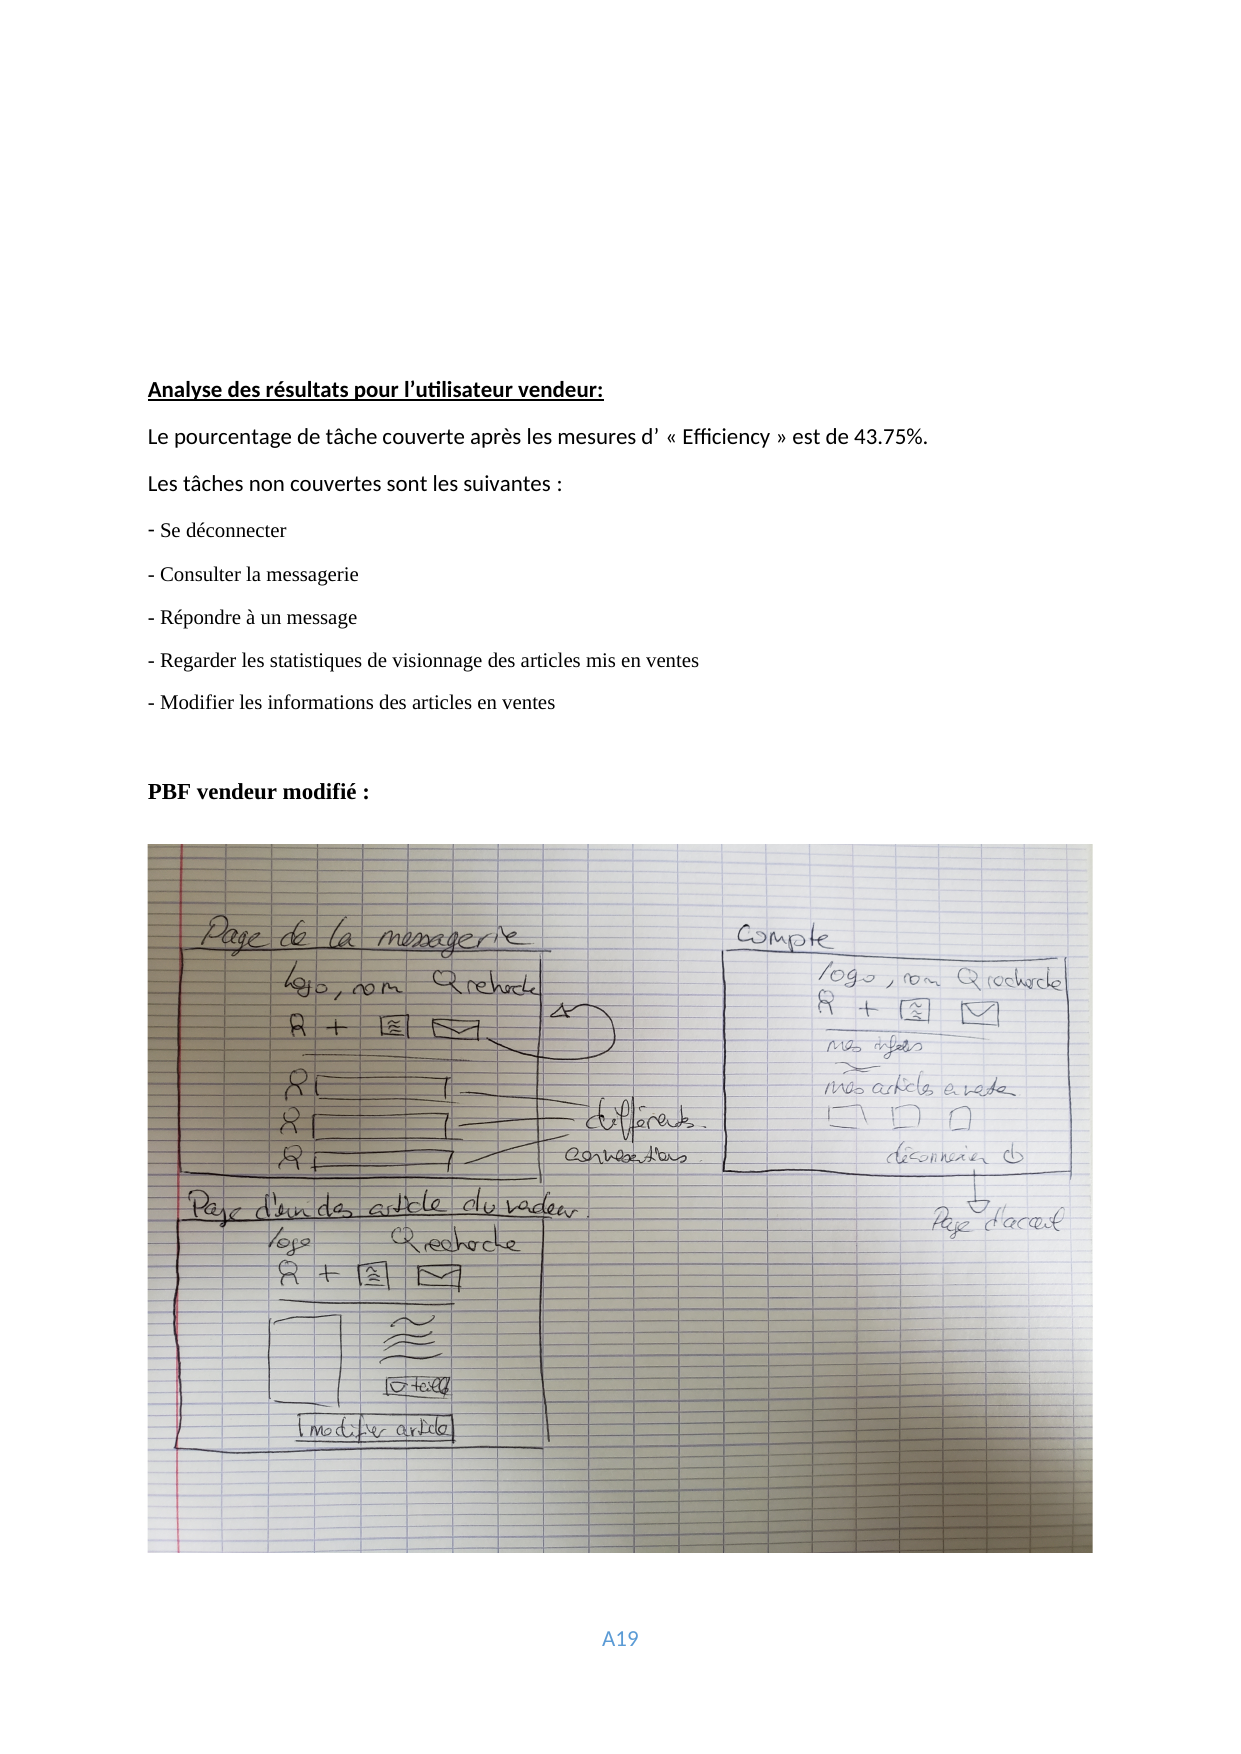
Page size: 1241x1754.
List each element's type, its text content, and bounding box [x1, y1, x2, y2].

text - Modifier les informations des articles en ventes [148, 690, 1093, 714]
picture [147, 844, 1093, 1553]
text Le pourcentage de tâche couverte après les mesures d’ « Efficiency » est de 43.75%. [148, 422, 1093, 450]
text - Regarder les statistiques de visionnage des articles mis en ventes [148, 648, 1093, 672]
text PBF vendeur modifié : [148, 778, 1093, 804]
text Les tâches non couvertes sont les suivantes : [148, 469, 1093, 497]
text Analyse des résultats pour l’utilisateur vendeur: [148, 375, 1093, 403]
text - Répondre à un message [148, 605, 1093, 629]
text - Consulter la messagerie [148, 562, 1093, 586]
text - Se déconnecter [148, 516, 1093, 543]
